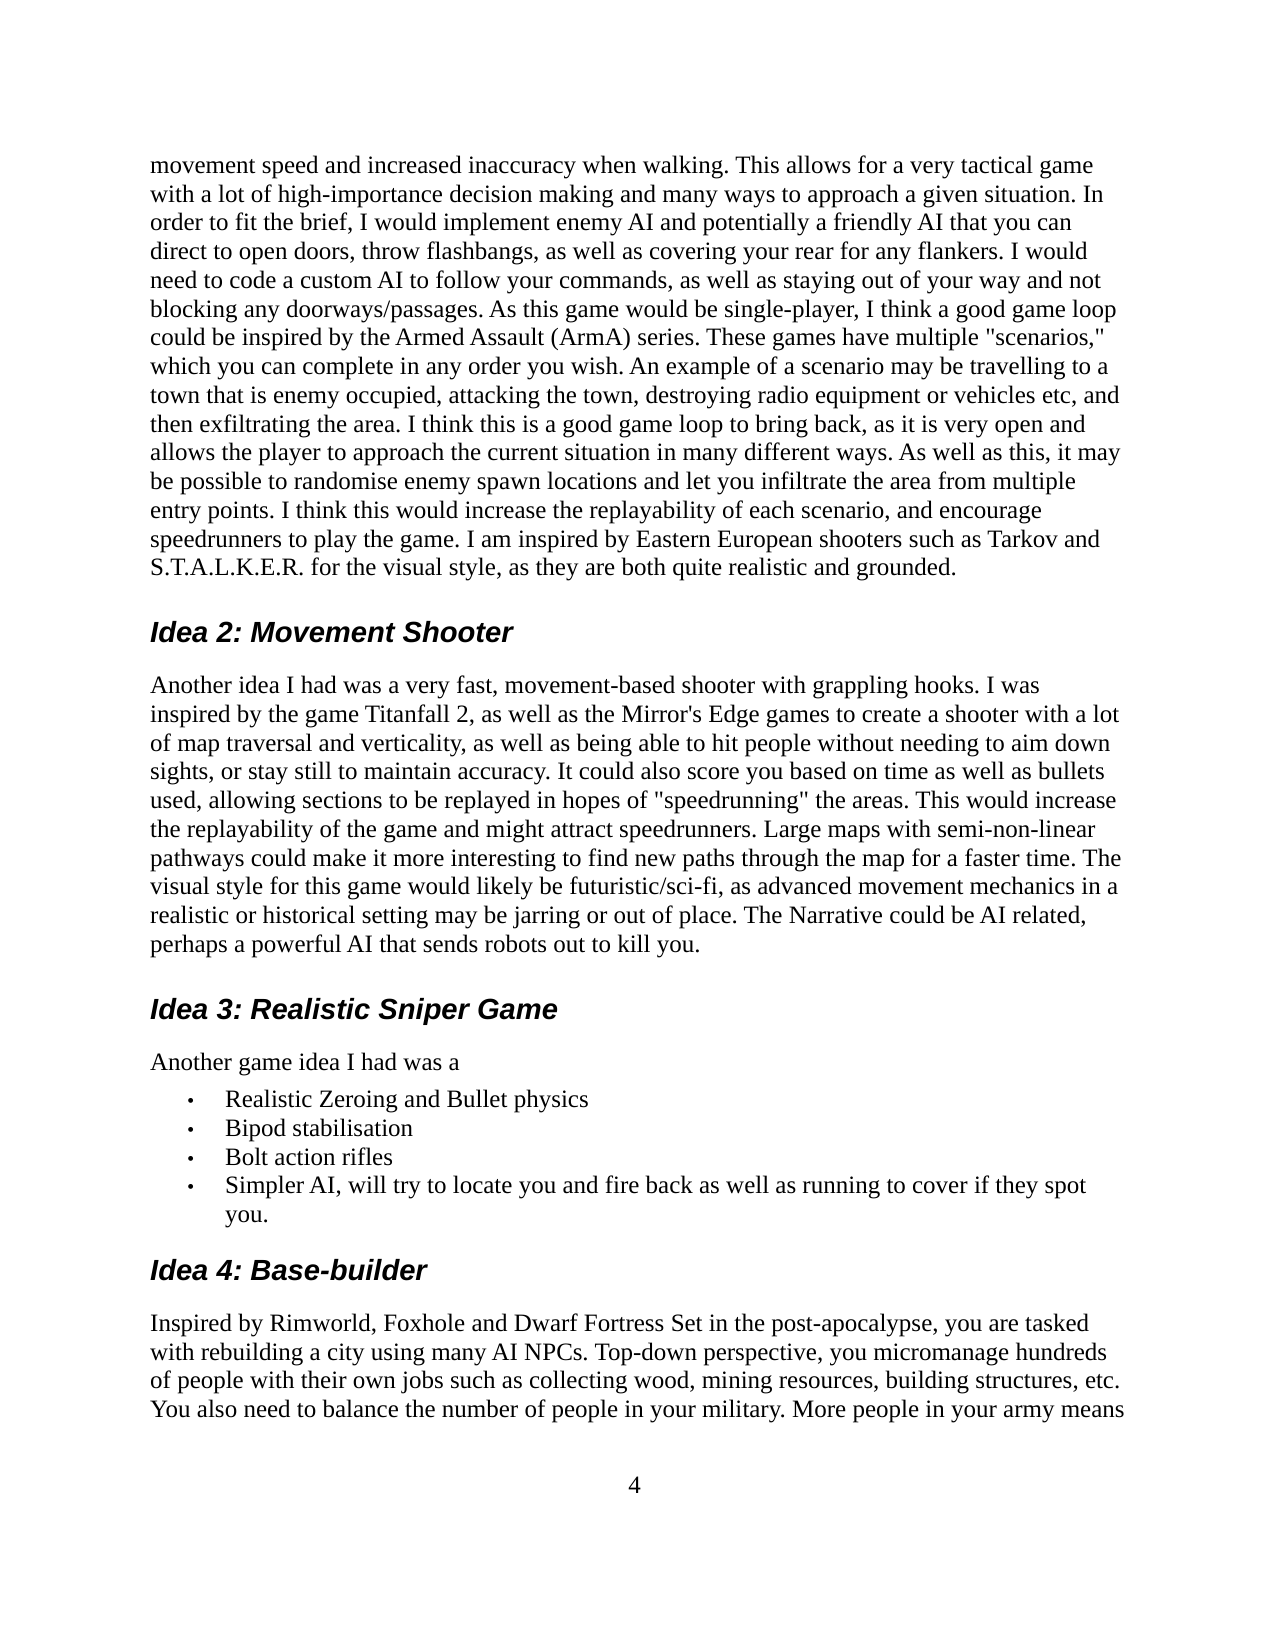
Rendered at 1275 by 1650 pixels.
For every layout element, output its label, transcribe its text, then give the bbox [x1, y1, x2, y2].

list Bipod stabilisation [187, 1113, 1125, 1142]
list Bolt action rifles [187, 1142, 1125, 1171]
subtitle Idea 2: Movement Shooter [150, 615, 1125, 649]
list Simpler AI, will try to locate you and fire back as well as running to cover if they spot you. [187, 1171, 1125, 1228]
text movement speed and increased inaccuracy when walking. This allows for a very tactical game with a lot of high-importance decision making and many ways to approach a given situation. In order to fit the brief, I would implement enemy AI and potentially a friendly AI that you can direct to open doors, throw flashbangs, as well as covering your rear for any flankers. I would need to code a custom AI to follow your commands, as well as staying out of your way and not blocking any doorways/passages. As this game would be single-player, I think a good game loop could be inspired by the Armed Assault (ArmA) series. These games have multiple "scenarios," which you can complete in any order you wish. An example of a scenario may be travelling to a town that is enemy occupied, attacking the town, destroying radio equipment or vehicles etc, and then exfiltrating the area. I think this is a good game loop to bring back, as it is very open and allows the player to approach the current situation in many different ways. As well as this, it may be possible to randomise enemy spawn locations and let you infiltrate the area from multiple entry points. I think this would increase the replayability of each scenario, and encourage speedrunners to play the game. I am inspired by Eastern European shooters such as Tarkov and S.T.A.L.K.E.R. for the visual style, as they are both quite realistic and grounded. [150, 150, 1125, 581]
text Another idea I had was a very fast, movement-based shooter with grappling hooks. I was inspired by the game Titanfall 2, as well as the Mirror's Edge games to create a shooter with a lot of map traversal and verticality, as well as being able to hit people without needing to aim down sights, or stay still to maintain accuracy. It could also score you based on time as well as bullets used, allowing sections to be replayed in hopes of "speedrunning" the areas. This would increase the replayability of the game and might attract speedrunners. Large maps with semi-non-linear pathways could make it more interesting to find new paths through the map for a faster time. The visual style for this game would likely be futuristic/sci-fi, as advanced movement mechanics in a realistic or historical setting may be jarring or out of place. The Narrative could be AI related, perhaps a powerful AI that sends robots out to kill you. [150, 670, 1125, 958]
text Another game idea I had was a [150, 1047, 1125, 1075]
text Inspired by Rimworld, Foxhole and Dwarf Fortress Set in the post-apocalypse, you are tasked with rebuilding a city using many AI NPCs. Top-down perspective, you micromanage hundreds of people with their own jobs such as collecting wood, mining resources, building structures, etc. You also need to balance the number of people in your military. More people in your army means [150, 1308, 1125, 1423]
list Realistic Zeroing and Bullet physics [187, 1084, 1125, 1113]
subtitle Idea 4: Base-builder [150, 1253, 1125, 1287]
subtitle Idea 3: Realistic Sniper Game [150, 992, 1125, 1025]
